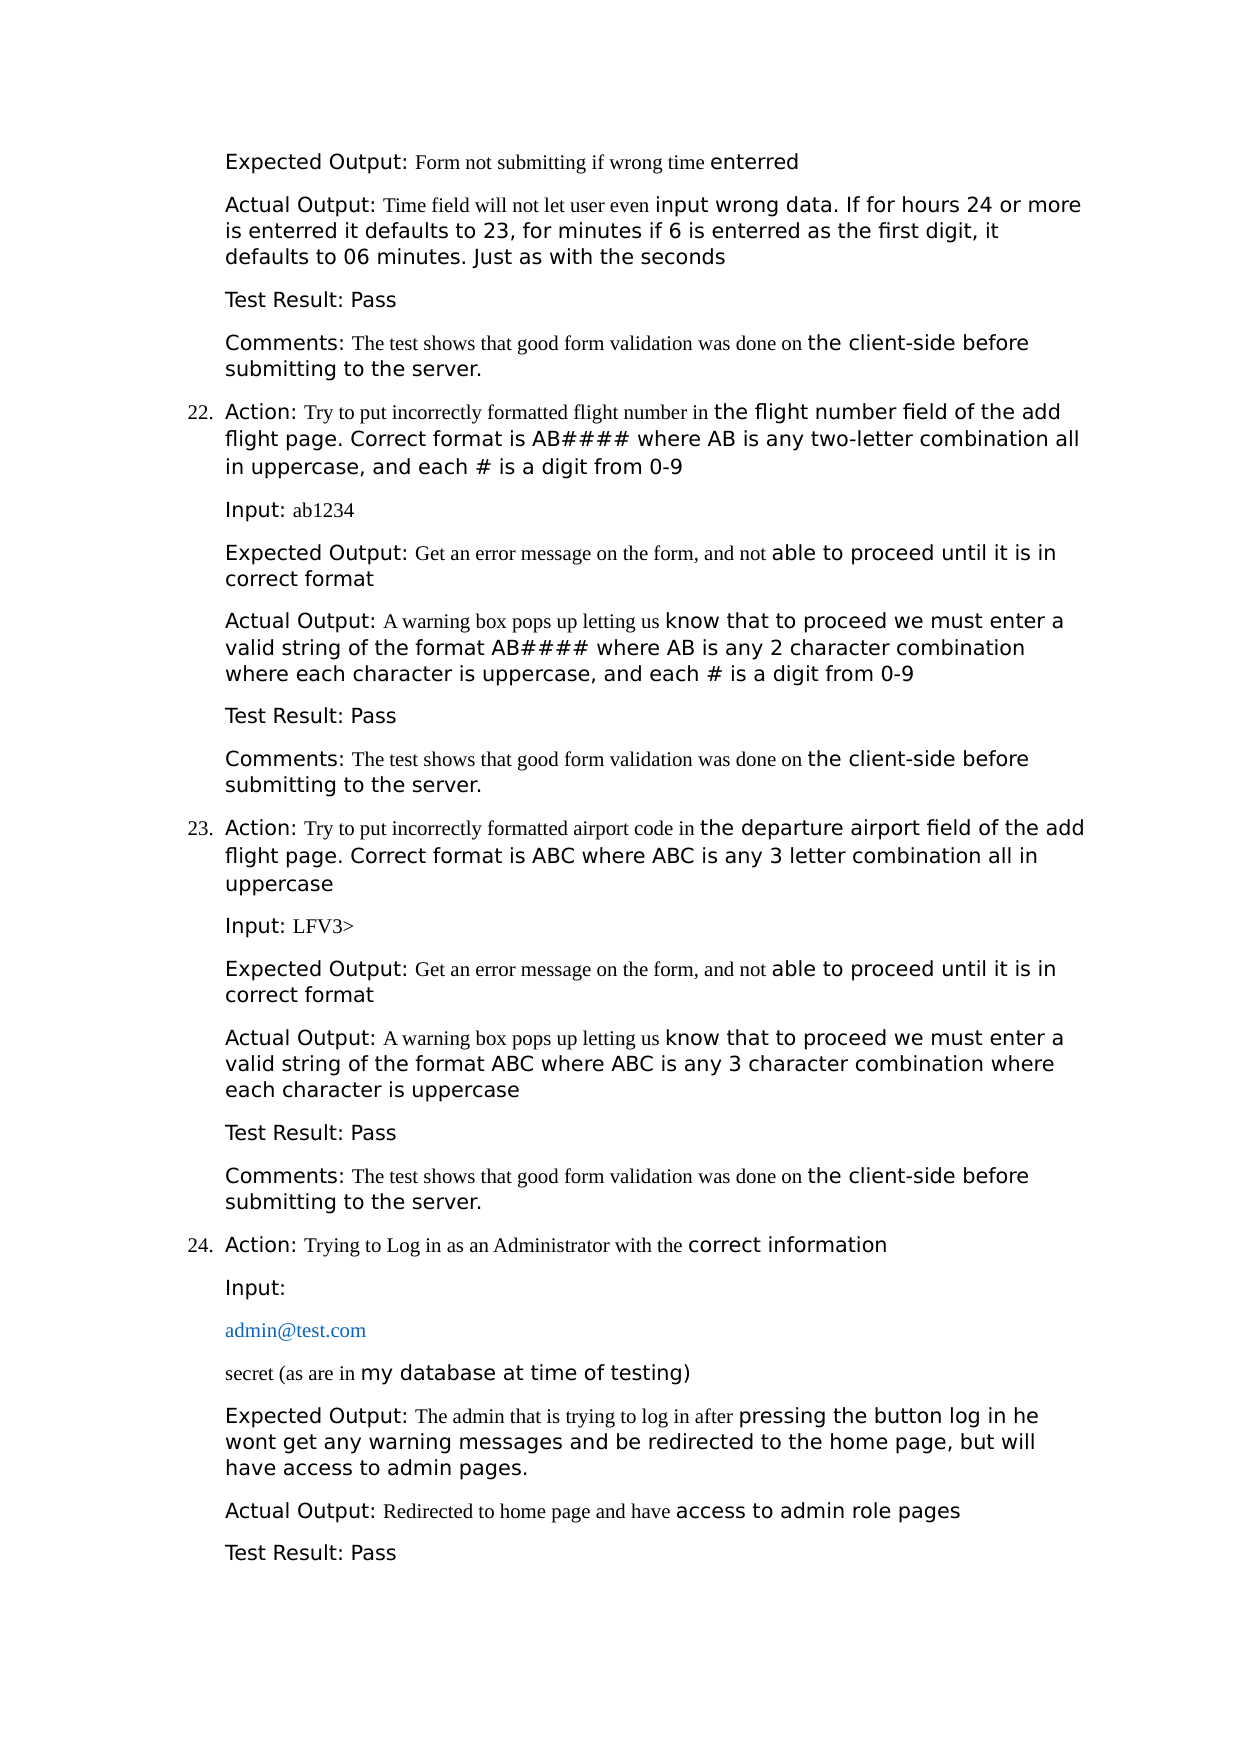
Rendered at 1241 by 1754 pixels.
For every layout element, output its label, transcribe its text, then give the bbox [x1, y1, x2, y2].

list Actual Output: A warning box pops up letting us know that to proceed we must enter a valid string of the format ABC where ABC is any 3 character combination where each character is uppercase [187, 1026, 1090, 1103]
list Comments: The test shows that good form validation was done on the client-side before submitting to the server. [187, 747, 1090, 798]
list Expected Output: The admin that is trying to log in after pressing the button log in he wont get any warning messages and be redirected to the home page, but will have access to admin pages. [187, 1403, 1090, 1480]
list Actual Output: Redirected to home page and have access to admin role pages [187, 1499, 1090, 1523]
list Expected Output: Get an error message on the form, and not able to proceed until it is in correct format [187, 541, 1090, 591]
list Comments: The test shows that good form validation was done on the client-side before submitting to the server. [187, 1164, 1090, 1214]
list Comments: The test shows that good form validation was done on the client-side before submitting to the server. [187, 331, 1090, 381]
list secret (as are in my database at time of testing) [187, 1361, 1090, 1385]
list Action: Try to put incorrectly formatted flight number in the flight number field of the add flight page. Correct format is AB#### where AB is any two-letter combination all in uppercase, and each # is a digit from 0-9 [187, 399, 1090, 479]
list Input: LFV3> [187, 914, 1090, 939]
list Input: ab1234 [187, 498, 1090, 522]
list Test Result: Pass [187, 1121, 1090, 1146]
list Test Result: Pass [187, 288, 1090, 312]
list Input: [187, 1276, 1090, 1300]
list Action: Try to put incorrectly formatted airport code in the departure airport field of the add flight page. Correct format is ABC where ABC is any 3 letter combination all in uppercase [187, 816, 1090, 896]
list admin@test.com [187, 1318, 1090, 1342]
list Action: Trying to Log in as an Administrator with the correct information [187, 1233, 1090, 1257]
list Expected Output: Form not submitting if wrong time enterred [187, 150, 1090, 174]
list Actual Output: A warning box pops up letting us know that to proceed we must enter a valid string of the format AB#### where AB is any 2 character combination where each character is uppercase, and each # is a digit from 0-9 [187, 609, 1090, 686]
list Expected Output: Get an error message on the form, and not able to proceed until it is in correct format [187, 957, 1090, 1008]
list Test Result: Pass [187, 1541, 1090, 1566]
list Actual Output: Time field will not let user even input wrong data. If for hours 24 or more is enterred it defaults to 23, for minutes if 6 is enterred as the first digit, it defaults to 06 minutes. Just as with the seconds [187, 193, 1090, 269]
list Test Result: Pass [187, 704, 1090, 729]
